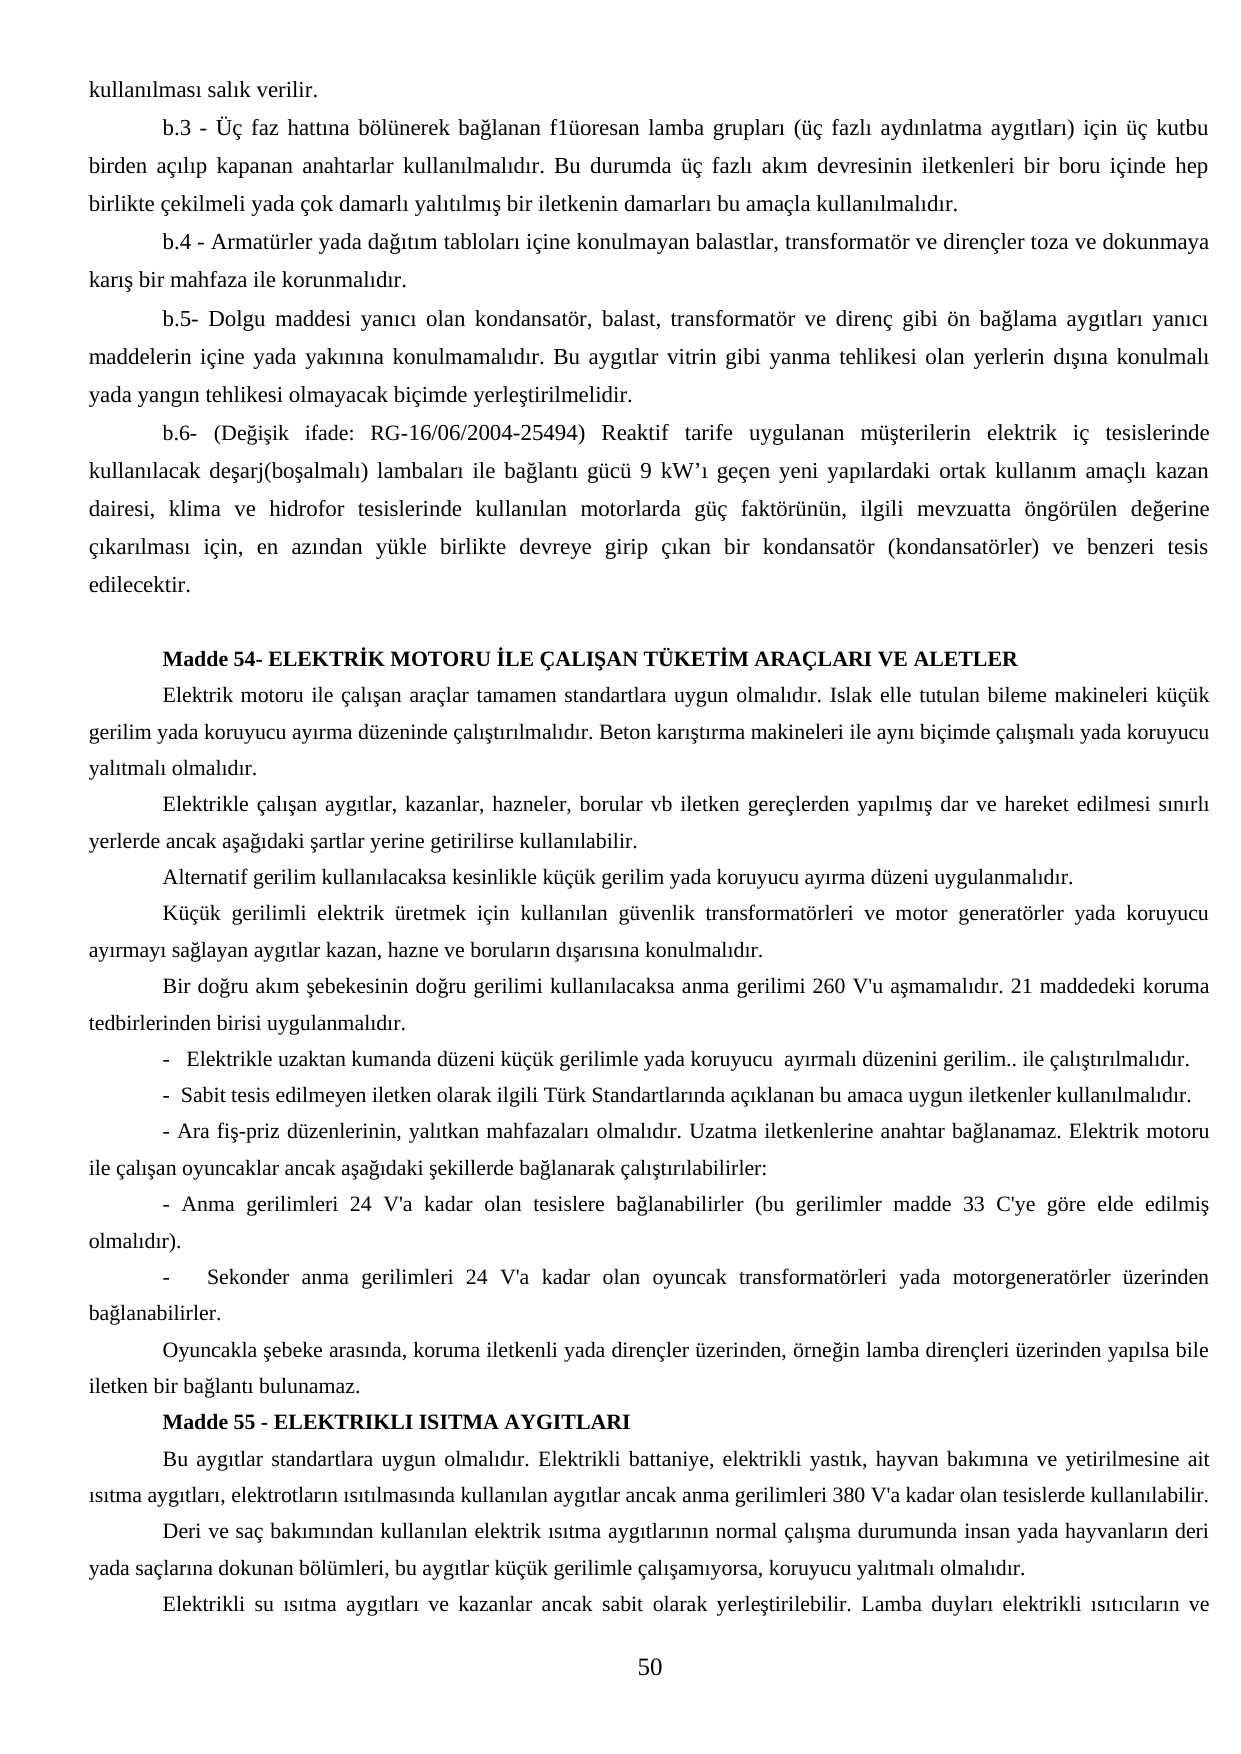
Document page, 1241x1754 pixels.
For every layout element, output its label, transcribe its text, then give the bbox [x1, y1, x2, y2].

text Deri ve saç bakımından kullanılan elektrik ısıtma aygıtlarının normal çalışma durumunda insan yada hayvanların deri yada saçlarına dokunan bölümleri, bu aygıtlar küçük gerilimle çalışamıyorsa, koruyucu yalıtmalı olmalıdır. [88, 1519, 1211, 1580]
text Alternatif gerilim kullanılacaksa kesinlikle küçük gerilim yada koruyucu ayırma düzeni uygulanmalıdır. [88, 865, 1211, 889]
text Bir doğru akım şebekesinin doğru gerilimi kullanılacaksa anma gerilimi 260 V'u aşmamalıdır. 21 maddedeki koruma tedbirlerinden birisi uygulanmalıdır. [88, 974, 1211, 1035]
text b.4 - Armatürler yada dağıtım tabloları içine konulmayan balastlar, transformatör ve dirençler toza ve dokunmaya karış bir mahfaza ile korunmalıdır. [88, 229, 1211, 293]
text Oyuncakla şebeke arasında, koruma iletkenli yada dirençler üzerinden, örneğin lamba dirençleri üzerinden yapılsa bile iletken bir bağlantı bulunamaz. [88, 1338, 1211, 1398]
text b.6- (Değişik ifade: RG-16/06/2004-25494) Reaktif tarife uygulanan müşterilerin elektrik iç tesislerinde kullanılacak deşarj(boşalmalı) lambaları ile bağlantı gücü 9 kW’ı geçen yeni yapılardaki ortak kullanım amaçlı kazan dairesi, klima ve hidrofor tesislerinde kullanılan motorlarda güç faktörünün, ilgili mevzuatta öngörülen değerine çıkarılması için, en azından yükle birlikte devreye girip çıkan bir kondansatör (kondansatörler) ve benzeri tesis edilecektir. [88, 420, 1211, 598]
text - Sekonder anma gerilimleri 24 V'a kadar olan oyuncak transformatörleri yada motorgeneratörler üzerinden bağlanabilirler. [88, 1265, 1211, 1326]
text Küçük gerilimli elektrik üretmek için kullanılan güvenlik transformatörleri ve motor generatörler yada koruyucu ayırmayı sağlayan aygıtlar kazan, hazne ve boruların dışarısına konulmalıdır. [88, 901, 1211, 962]
text Madde 54- ELEKTRİK MOTORU İLE ÇALIŞAN TÜKETİM ARAÇLARI VE ALETLER [88, 647, 1211, 671]
text Elektrikli su ısıtma aygıtları ve kazanlar ancak sabit olarak yerleştirilebilir. Lamba duyları elektrikli ısıtıcıların ve [88, 1592, 1211, 1616]
text b.5- Dolgu maddesi yanıcı olan kondansatör, balast, transformatör ve direnç gibi ön bağlama aygıtları yanıcı maddelerin içine yada yakınına konulmamalıdır. Bu aygıtlar vitrin gibi yanma tehlikesi olan yerlerin dışına konulmalı yada yangın tehlikesi olmayacak biçimde yerleştirilmelidir. [88, 306, 1211, 407]
text - Anma gerilimleri 24 V'a kadar olan tesislere bağlanabilirler (bu gerilimler madde 33 C'ye göre elde edilmiş olmalıdır). [88, 1192, 1211, 1253]
text - Ara fiş-priz düzenlerinin, yalıtkan mahfazaları olmalıdır. Uzatma iletkenlerine anahtar bağlanamaz. Elektrik motoru ile çalışan oyuncaklar ancak aşağıdaki şekillerde bağlanarak çalıştırılabilirler: [88, 1119, 1211, 1180]
text Madde 55 - ELEKTRIKLI ISITMA AYGITLARI [88, 1410, 1211, 1434]
text b.3 - Üç faz hattına bölünerek bağlanan f1üoresan lamba grupları (üç fazlı aydınlatma aygıtları) için üç kutbu birden açılıp kapanan anahtarlar kullanılmalıdır. Bu durumda üç fazlı akım devresinin iletkenleri bir boru içinde hep birlikte çekilmeli yada çok damarlı yalıtılmış bir iletkenin damarları bu amaçla kullanılmalıdır. [88, 115, 1211, 217]
text Elektrik motoru ile çalışan araçlar tamamen standartlara uygun olmalıdır. Islak elle tutulan bileme makineleri küçük gerilim yada koruyucu ayırma düzeninde çalıştırılmalıdır. Beton karıştırma makineleri ile aynı biçimde çalışmalı yada koruyucu yalıtmalı olmalıdır. [88, 683, 1211, 780]
text - Elektrikle uzaktan kumanda düzeni küçük gerilimle yada koruyucu ayırmalı düzenini gerilim.. ile çalıştırılmalıdır. [88, 1047, 1211, 1071]
text Elektrikle çalışan aygıtlar, kazanlar, hazneler, borular vb iletken gereçlerden yapılmış dar ve hareket edilmesi sınırlı yerlerde ancak aşağıdaki şartlar yerine getirilirse kullanılabilir. [88, 792, 1211, 853]
text - Sabit tesis edilmeyen iletken olarak ilgili Türk Standartlarında açıklanan bu amaca uygun iletkenler kullanılmalıdır. [88, 1083, 1211, 1107]
text Bu aygıtlar standartlara uygun olmalıdır. Elektrikli battaniye, elektrikli yastık, hayvan bakımına ve yetirilmesine ait ısıtma aygıtları, elektrotların ısıtılmasında kullanılan aygıtlar ancak anma gerilimleri 380 V'a kadar olan tesislerde kullanılabilir. [88, 1447, 1211, 1507]
text kullanılması salık verilir. [88, 77, 1211, 102]
